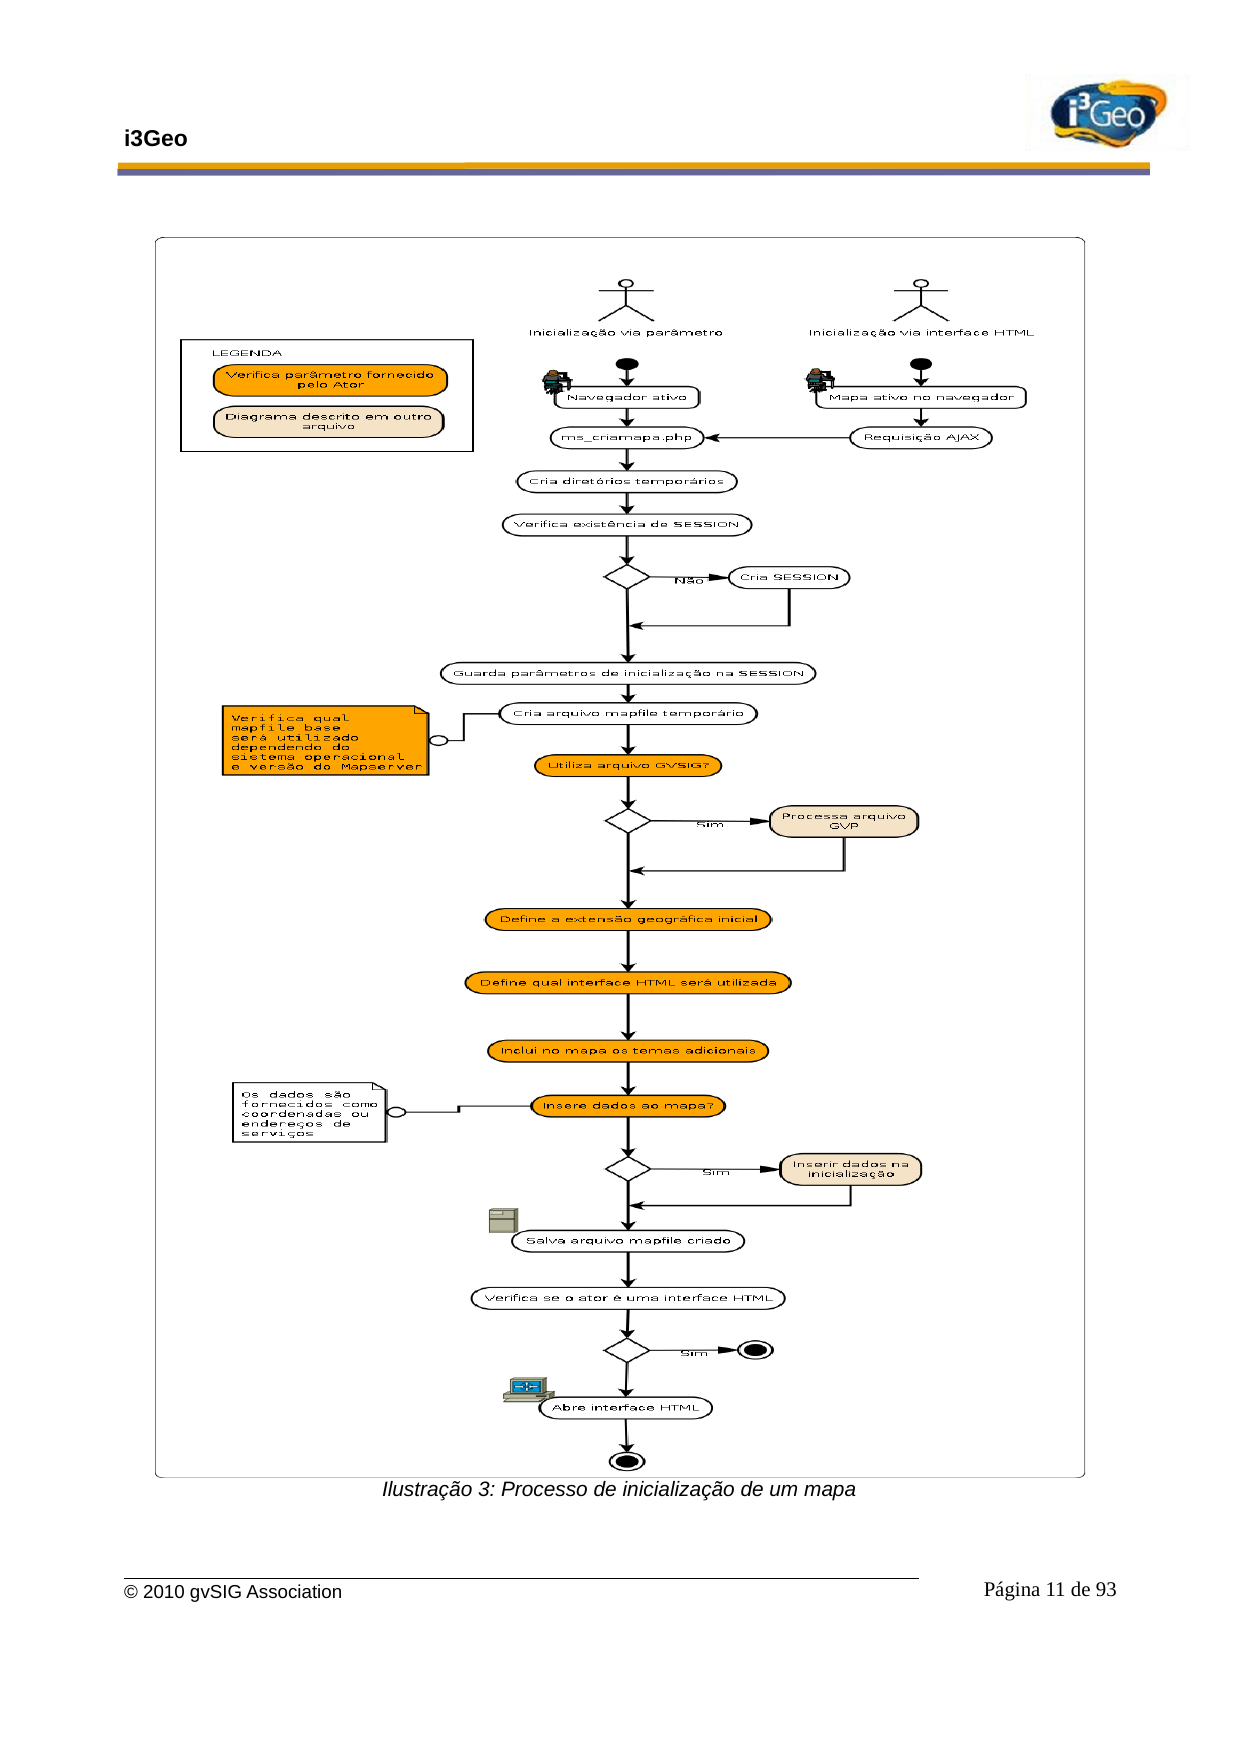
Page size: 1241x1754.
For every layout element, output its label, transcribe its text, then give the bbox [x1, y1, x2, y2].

text [382, 227, 858, 237]
text Ilustração 3: Processo de inicialização de um mapa [382, 1478, 858, 1501]
picture [155, 237, 1085, 1478]
picture [1025, 74, 1191, 151]
